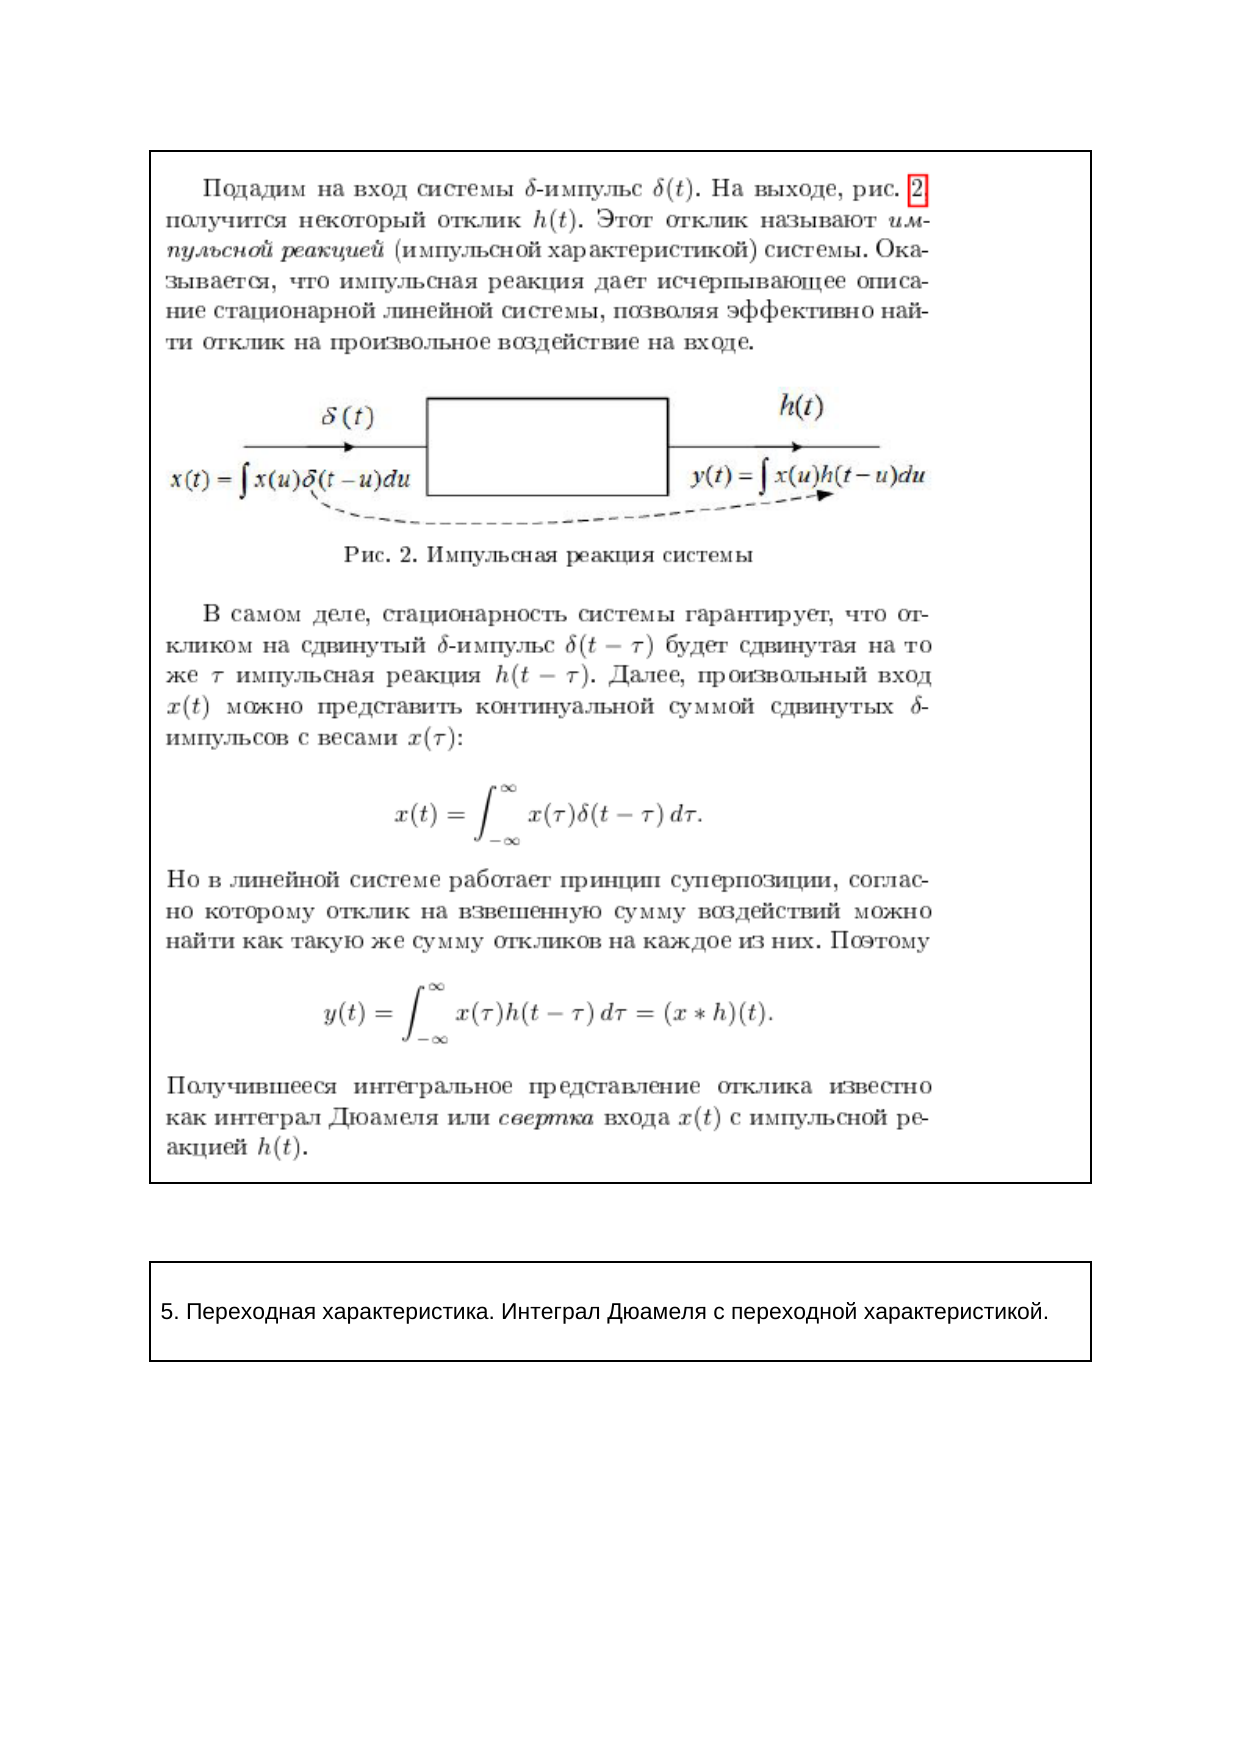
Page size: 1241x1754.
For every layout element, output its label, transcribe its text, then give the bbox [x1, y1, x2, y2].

picture [160, 162, 944, 1172]
table_cell [151, 152, 1090, 1182]
table_header 5. Переходная характеристика. Интеграл Дюамеля с переходной характеристикой. [151, 1263, 1090, 1360]
